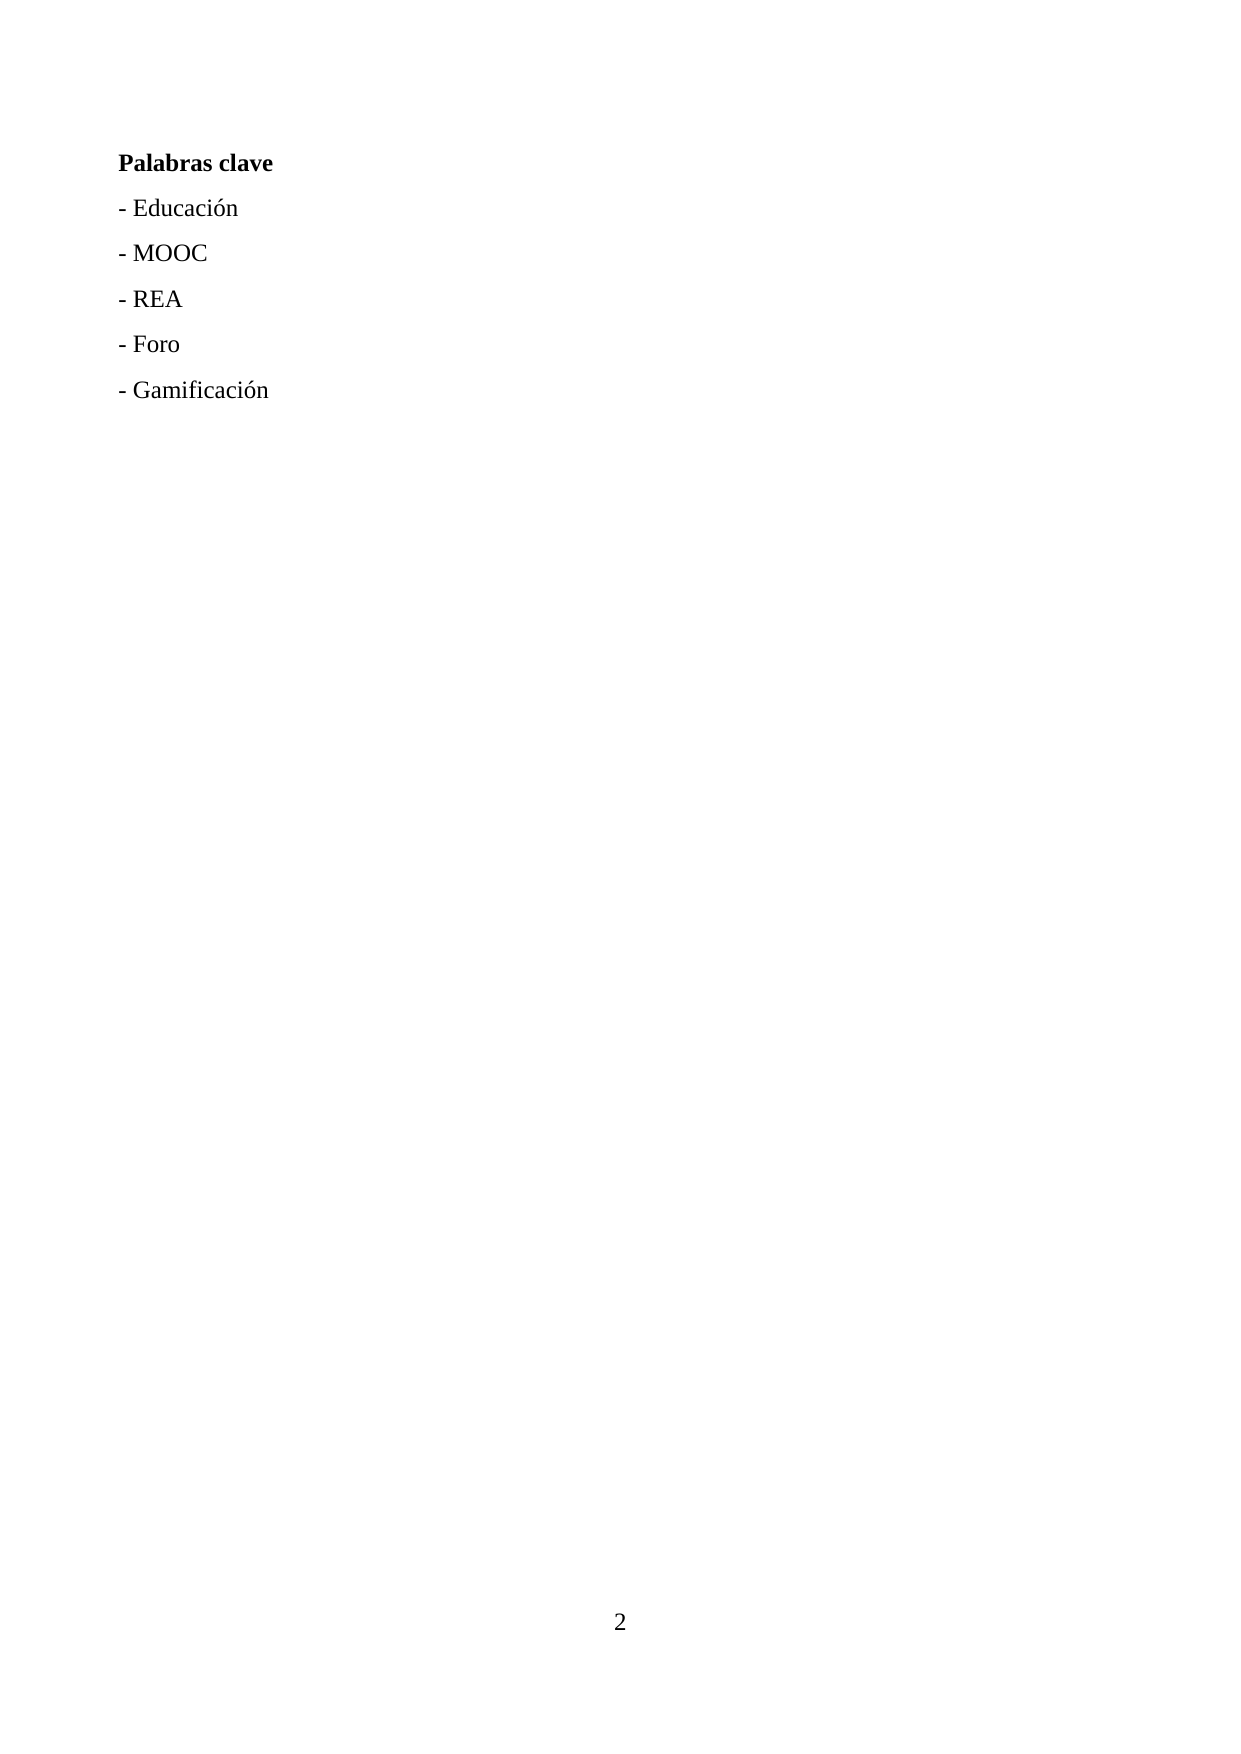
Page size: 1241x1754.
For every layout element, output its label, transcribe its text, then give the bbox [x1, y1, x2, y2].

text - Educación [118, 193, 1017, 222]
text - REA [118, 284, 1017, 313]
text - MOOC [118, 238, 1017, 267]
text Palabras clave [118, 148, 1017, 176]
text - Foro [118, 329, 1017, 358]
text - Gamificación [118, 375, 1017, 403]
